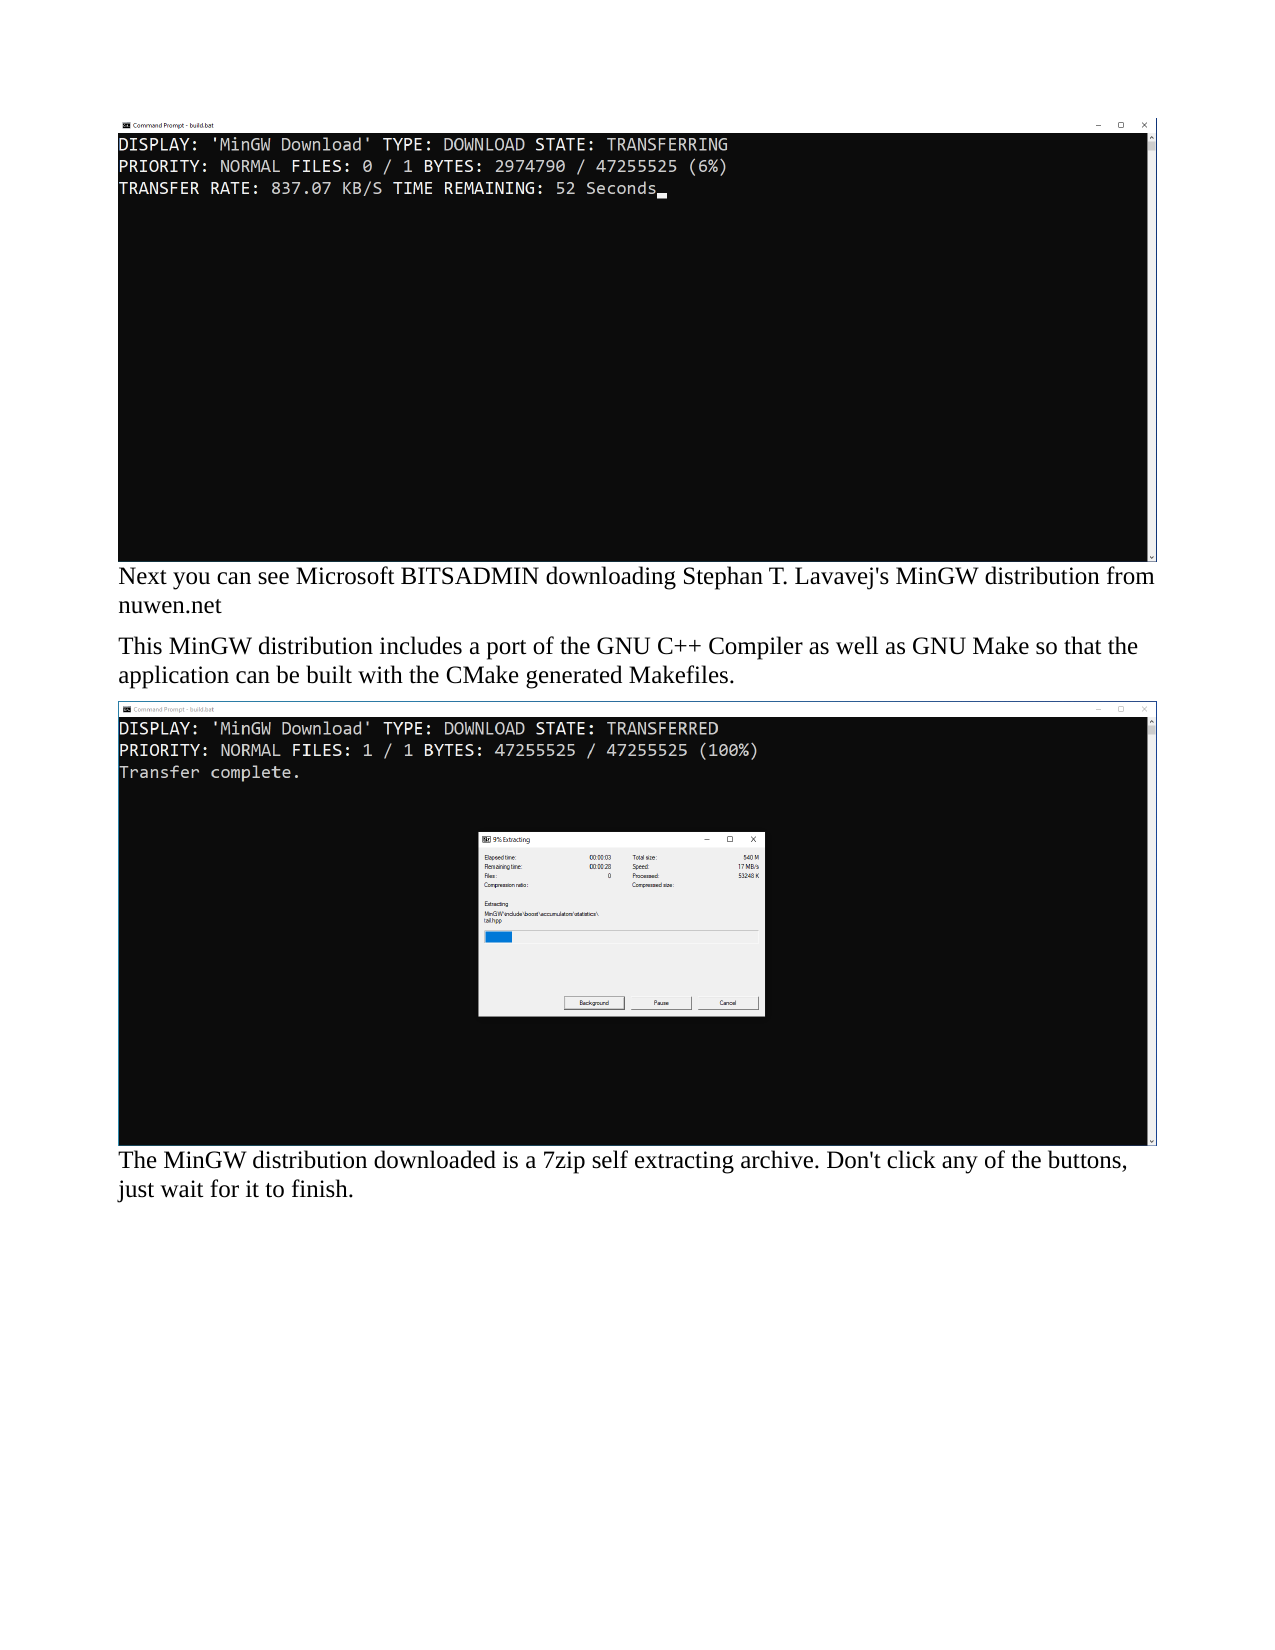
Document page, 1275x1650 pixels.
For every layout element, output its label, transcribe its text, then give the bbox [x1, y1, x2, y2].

text This MinGW distribution includes a port of the GNU C++ Compiler as well as GNU Make so that the application can be built with the CMake generated Makefiles. [118, 631, 1157, 689]
text Next you can see Microsoft BITSADMIN downloading Stephan T. Lavavej's MinGW distribution from nuwen.net [118, 562, 1157, 619]
picture [118, 701, 1157, 1146]
text The MinGW distribution downloaded is a 7zip self extracting archive. Don't click any of the buttons, just wait for it to finish. [118, 1146, 1157, 1203]
picture [118, 118, 1157, 562]
